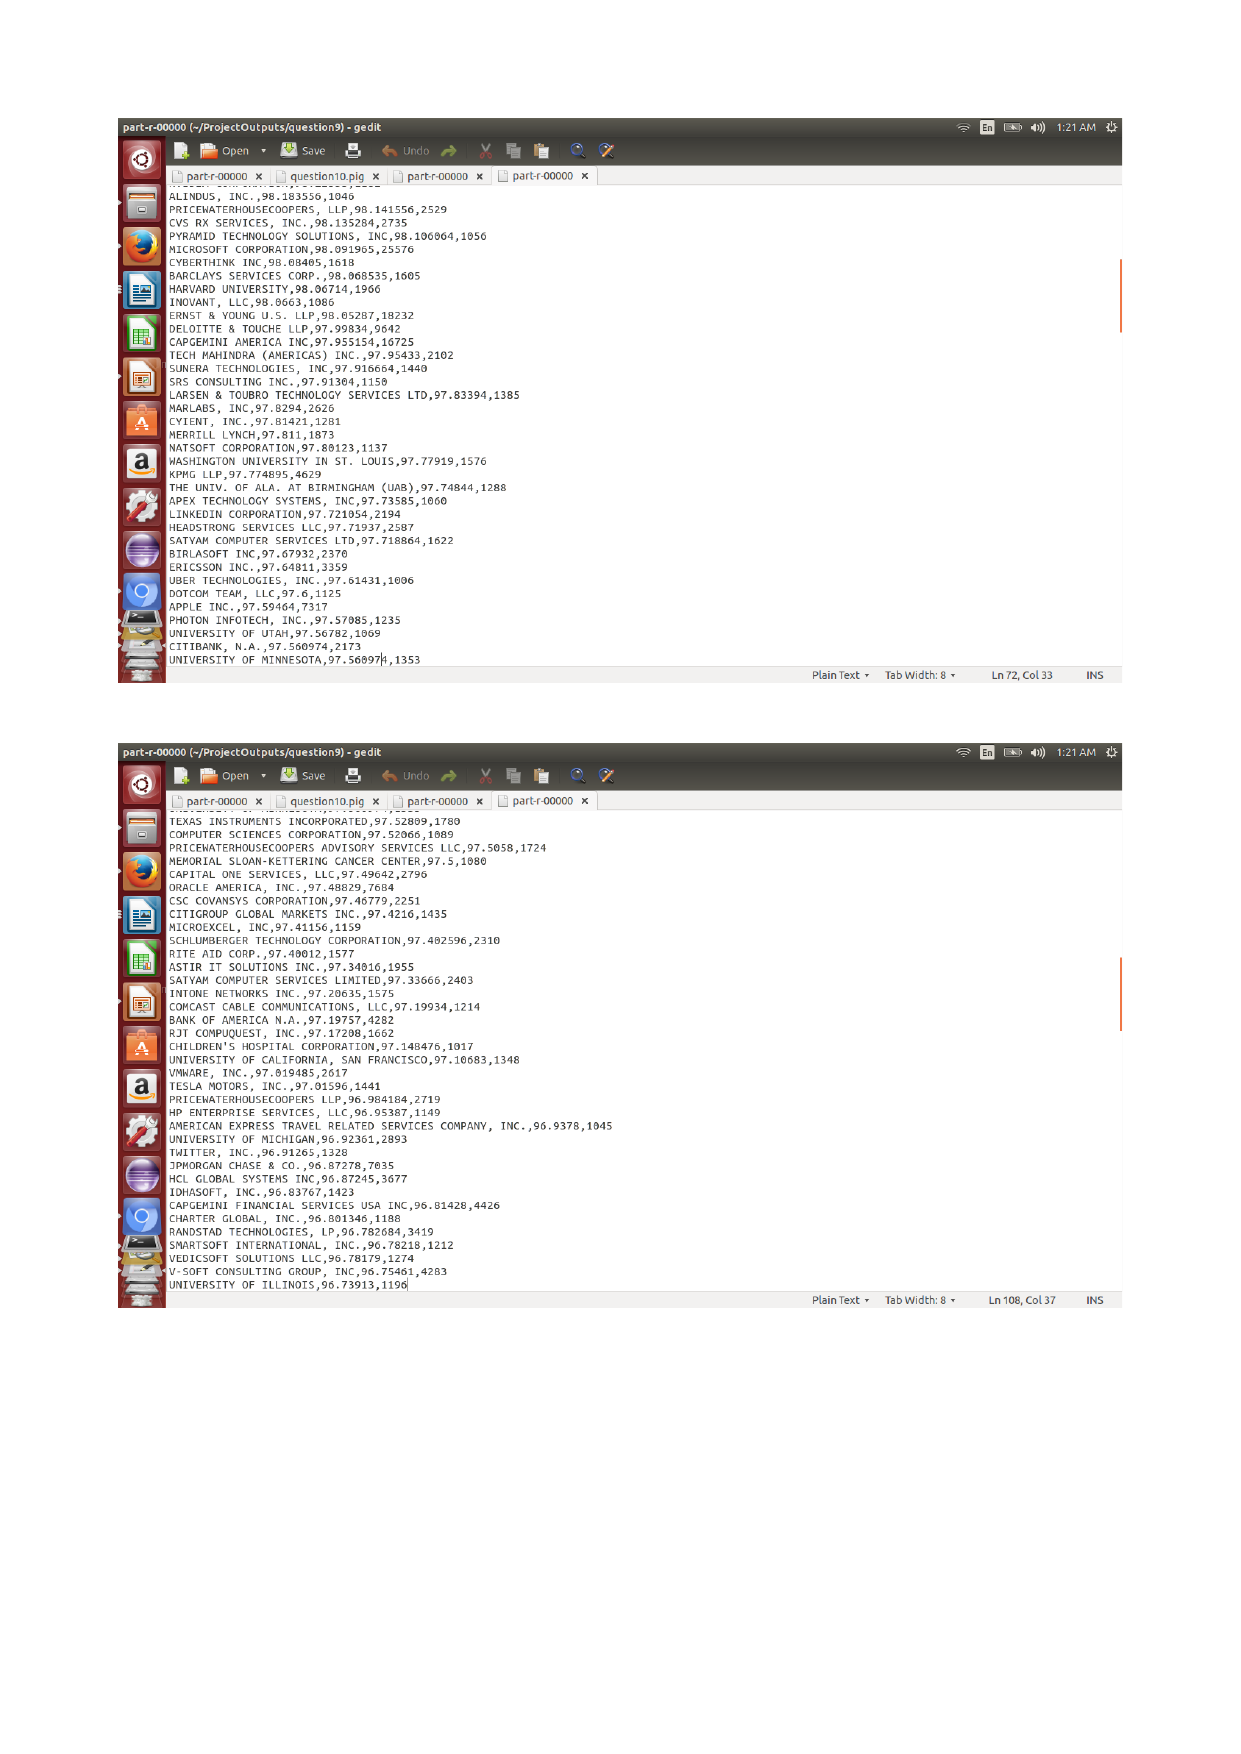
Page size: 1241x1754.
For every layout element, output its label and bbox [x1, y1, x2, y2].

picture [118, 743, 1123, 1308]
picture [118, 118, 1123, 683]
